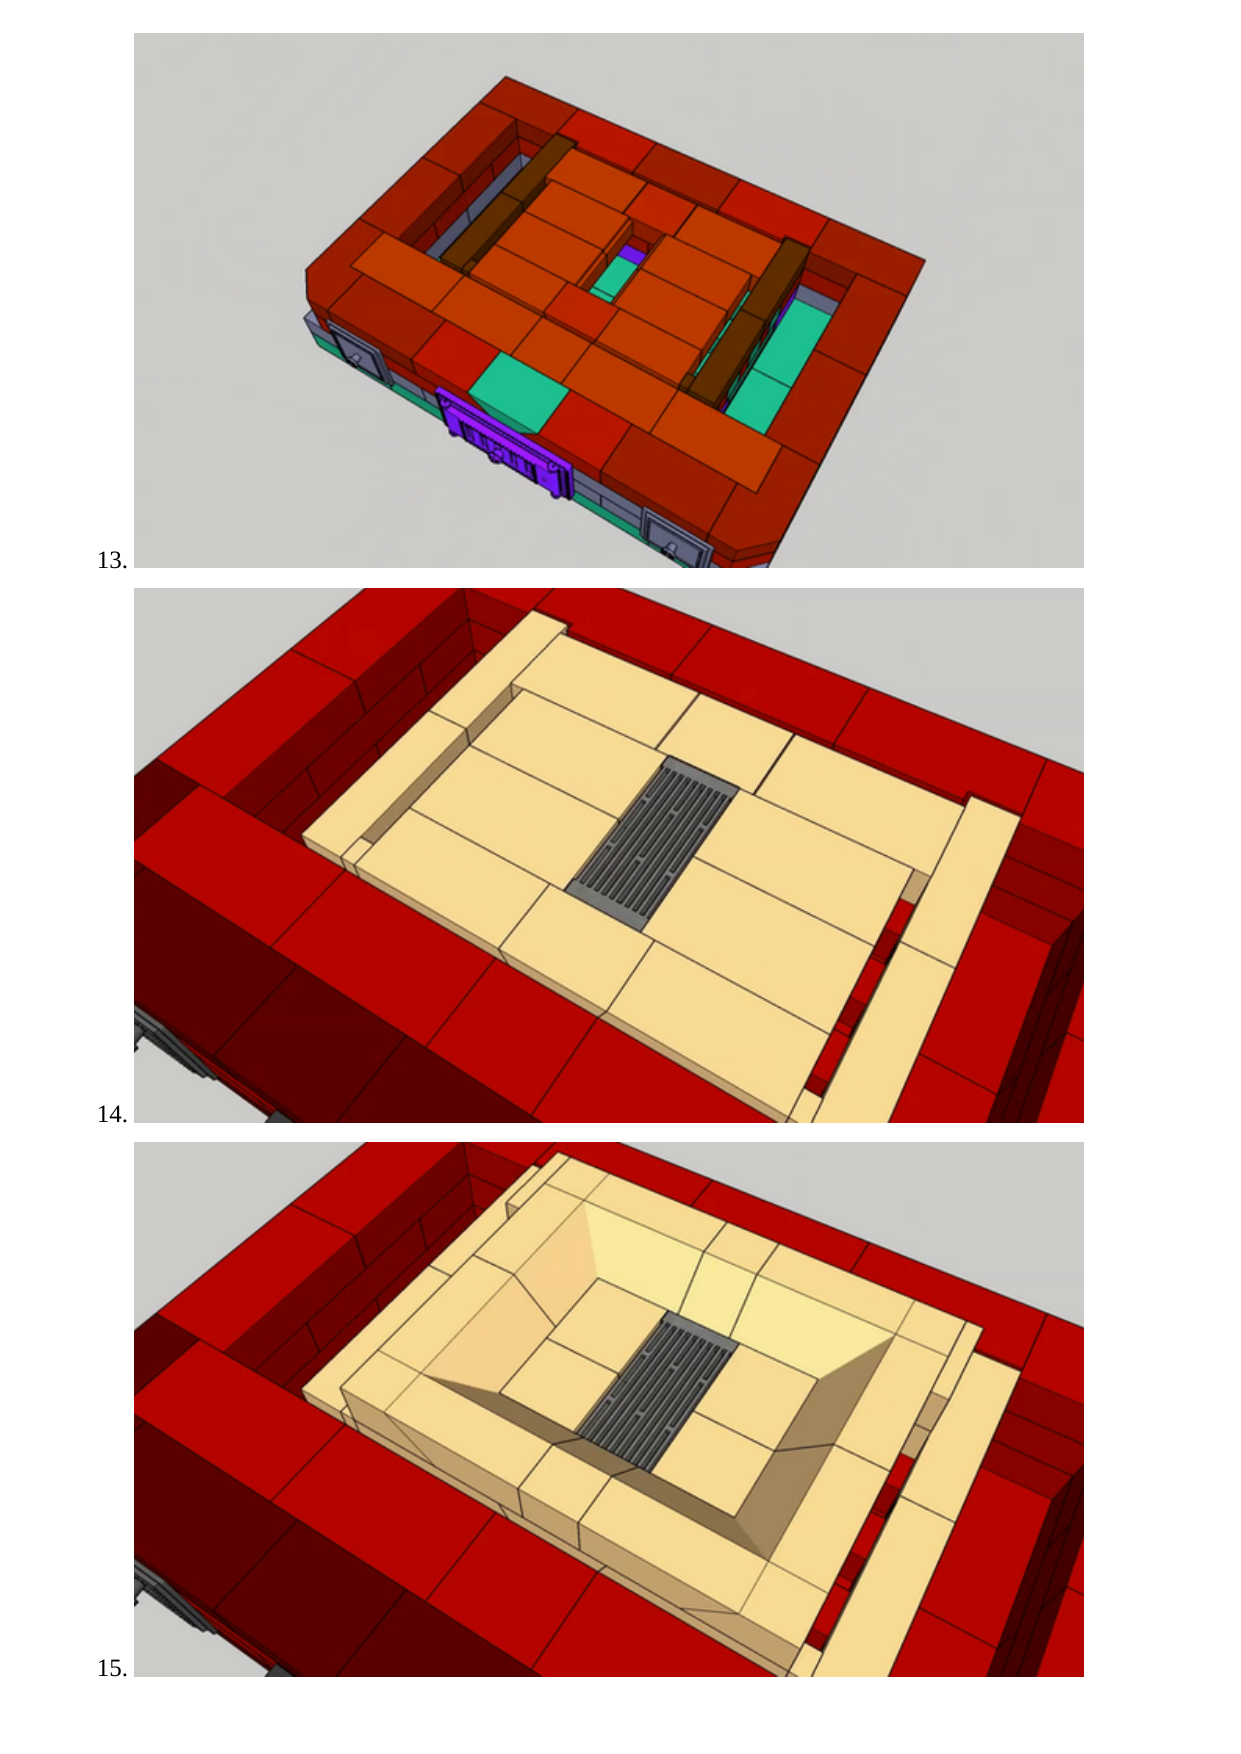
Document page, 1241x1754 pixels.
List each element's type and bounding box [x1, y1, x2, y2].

picture [134, 588, 1084, 1123]
picture [134, 1142, 1084, 1677]
picture [134, 33, 1084, 568]
